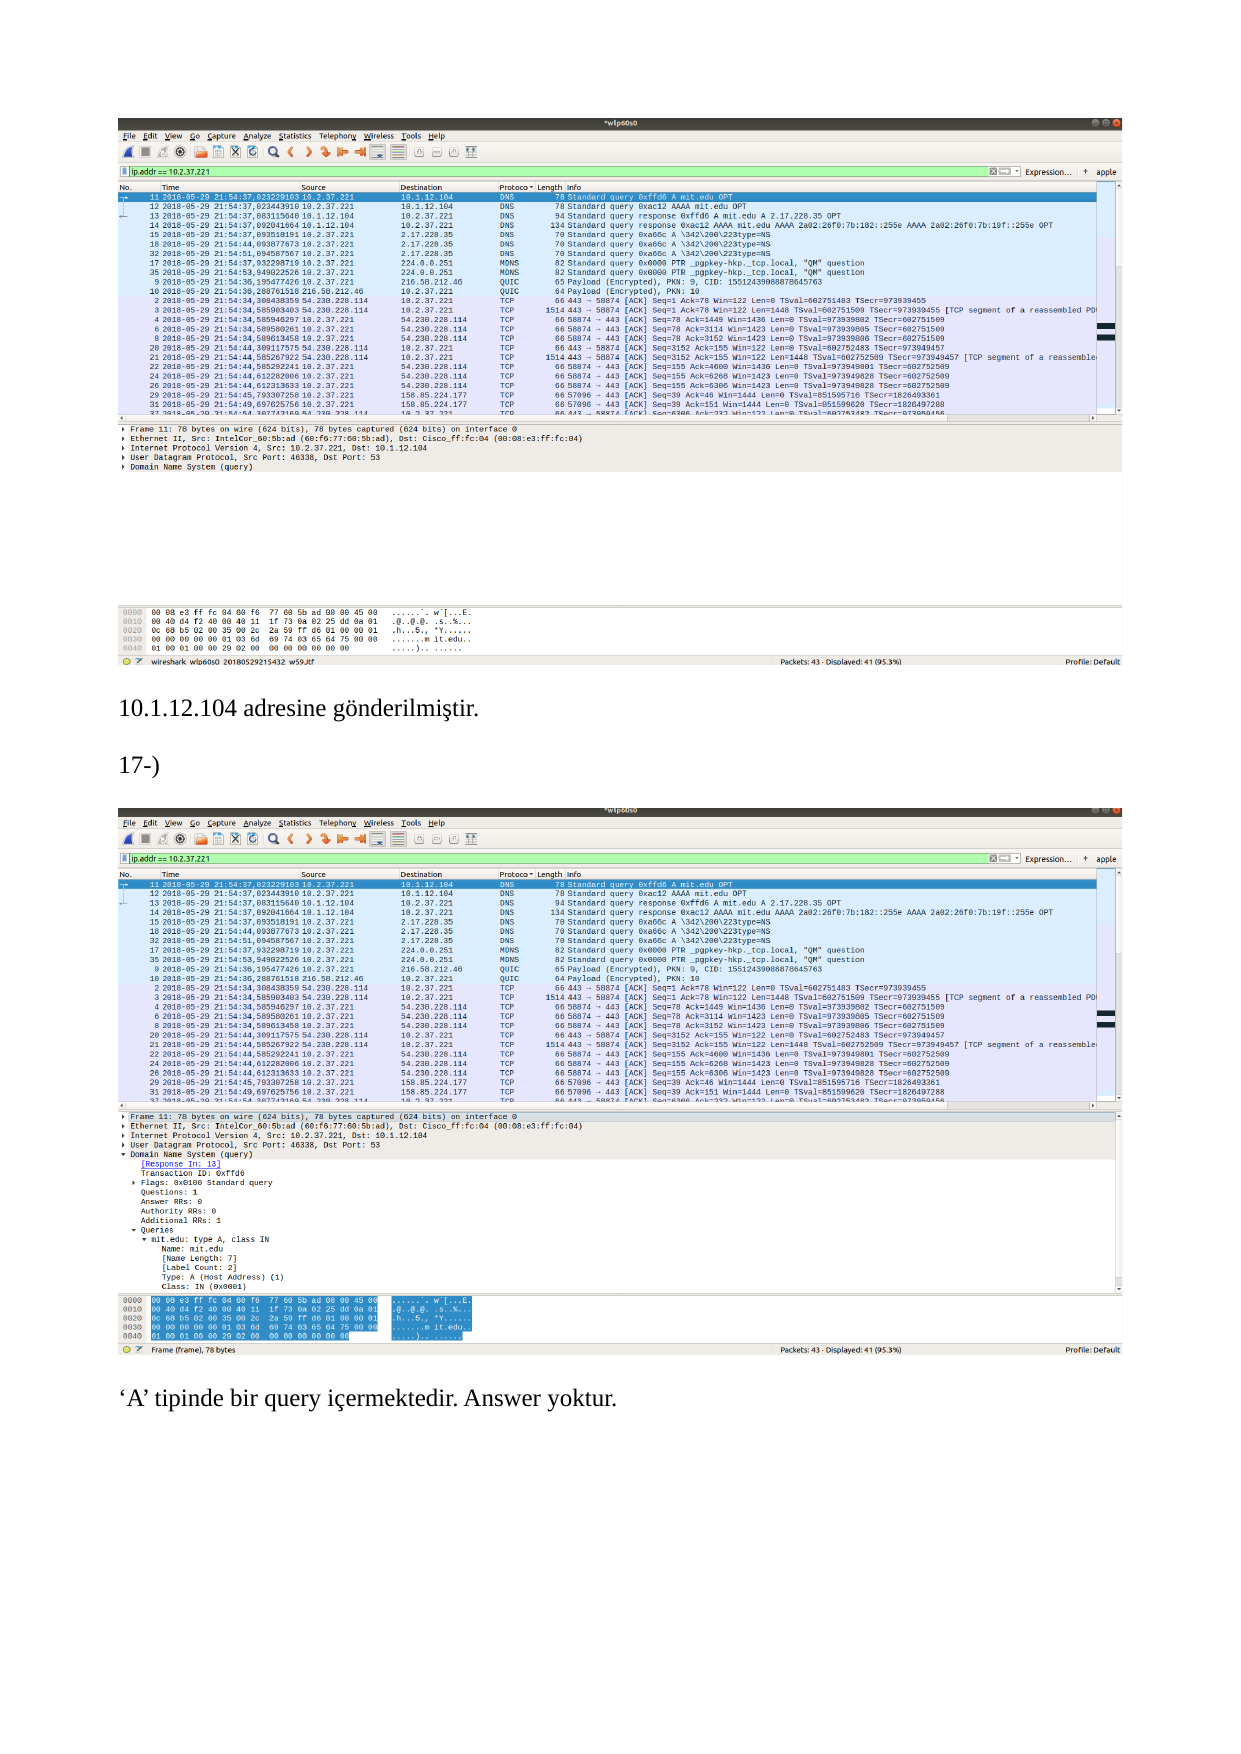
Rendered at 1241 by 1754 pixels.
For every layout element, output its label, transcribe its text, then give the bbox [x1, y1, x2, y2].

picture [118, 808, 1123, 1355]
picture [118, 118, 1123, 665]
text 17-) [118, 751, 1122, 779]
text 10.1.12.104 adresine gönderilmiştir. [118, 693, 1122, 722]
text ‘A’ tipinde bir query içermektedir. Answer yoktur. [118, 1383, 1122, 1412]
